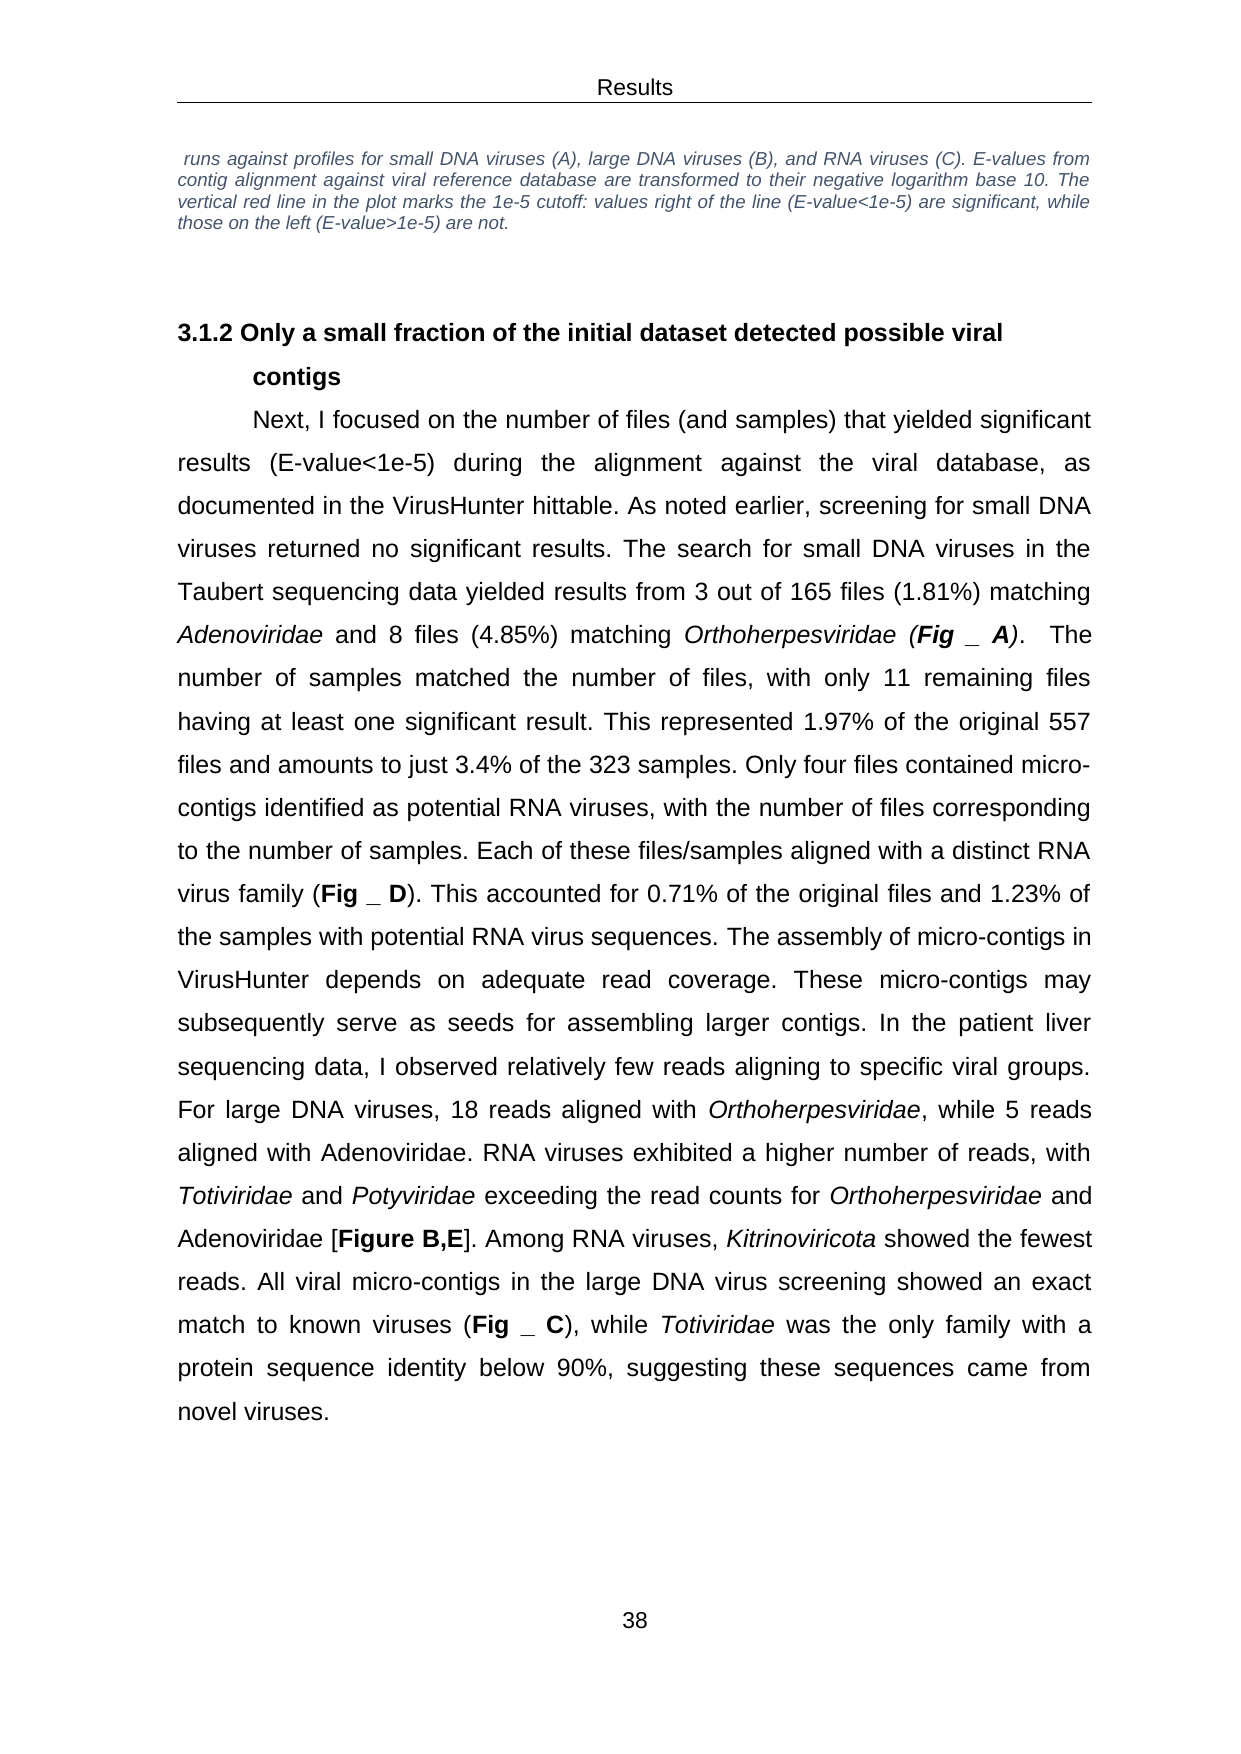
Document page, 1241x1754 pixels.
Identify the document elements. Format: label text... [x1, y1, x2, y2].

subtitle 3.1.2 Only a small fraction of the initial dataset detected possible viral contigs [177, 318, 1092, 390]
text runs against profiles for small DNA viruses (A), large DNA viruses (B), and RNA viruses (C). E-values from contig alignment against viral reference database are transformed to their negative logarithm base 10. The vertical red line in the plot marks the 1e-5 cutoff: values right of the line (E-value<1e-5) are significant, while those on the left (E-value>1e-5) are not. [177, 147, 1092, 234]
text Next, I focused on the number of files (and samples) that yielded significant results (E-value<1e-5) during the alignment against the viral database, as documented in the VirusHunter hittable. As noted earlier, screening for small DNA viruses returned no significant results. The search for small DNA viruses in the Taubert sequencing data yielded results from 3 out of 165 files (1.81%) matching Adenoviridae and 8 files (4.85%) matching Orthoherpesviridae (Fig _ A). The number of samples matched the number of files, with only 11 remaining files having at least one significant result. This represented 1.97% of the original 557 files and amounts to just 3.4% of the 323 samples. Only four files contained micro-contigs identified as potential RNA viruses, with the number of files corresponding to the number of samples. Each of these files/samples aligned with a distinct RNA virus family (Fig _ D). This accounted for 0.71% of the original files and 1.23% of the samples with potential RNA virus sequences. The assembly of micro-contigs in VirusHunter depends on adequate read coverage. These micro-contigs may subsequently serve as seeds for assembling larger contigs. In the patient liver sequencing data, I observed relatively few reads aligning to specific viral groups. For large DNA viruses, 18 reads aligned with Orthoherpesviridae, while 5 reads aligned with Adenoviridae. RNA viruses exhibited a higher number of reads, with Totiviridae and Potyviridae exceeding the read counts for Orthoherpesviridae and Adenoviridae [Figure B,E]. Among RNA viruses, Kitrinoviricota showed the fewest reads. All viral micro-contigs in the large DNA virus screening showed an exact match to known viruses (Fig _ C), while Totiviridae was the only family with a protein sequence identity below 90%, suggesting these sequences came from novel viruses. [177, 405, 1092, 1425]
